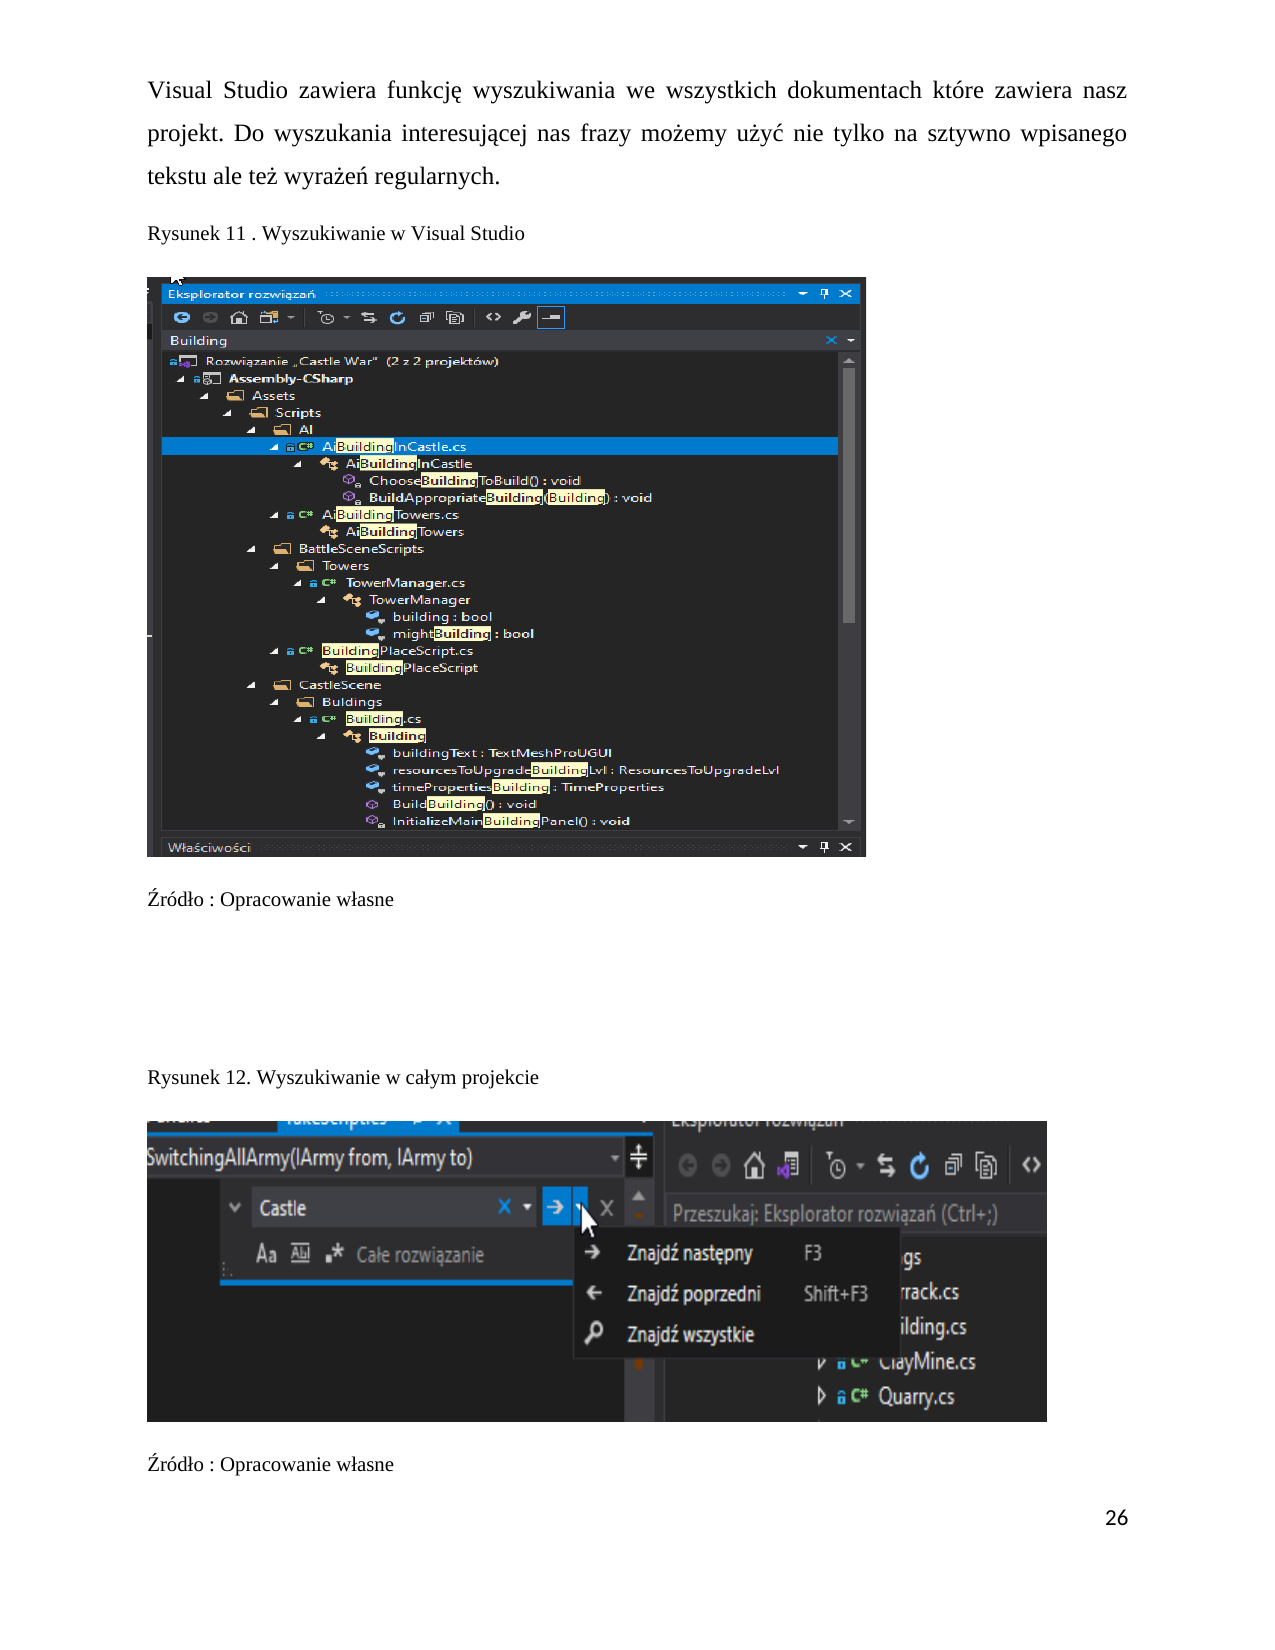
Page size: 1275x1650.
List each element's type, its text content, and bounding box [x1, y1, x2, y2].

text Rysunek 12. Wyszukiwanie w całym projekcie [147, 1064, 1128, 1089]
text Źródło : Opracowanie własne [147, 1452, 1128, 1476]
text Visual Studio zawiera funkcję wyszukiwania we wszystkich dokumentach które zawiera nasz projekt. Do wyszukania interesującej nas frazy możemy użyć nie tylko na sztywno wpisanego tekstu ale też wyrażeń regularnych. [147, 75, 1128, 190]
text Źródło : Opracowanie własne [147, 887, 1128, 911]
text Rysunek 11 . Wyszukiwanie w Visual Studio [147, 221, 1128, 245]
